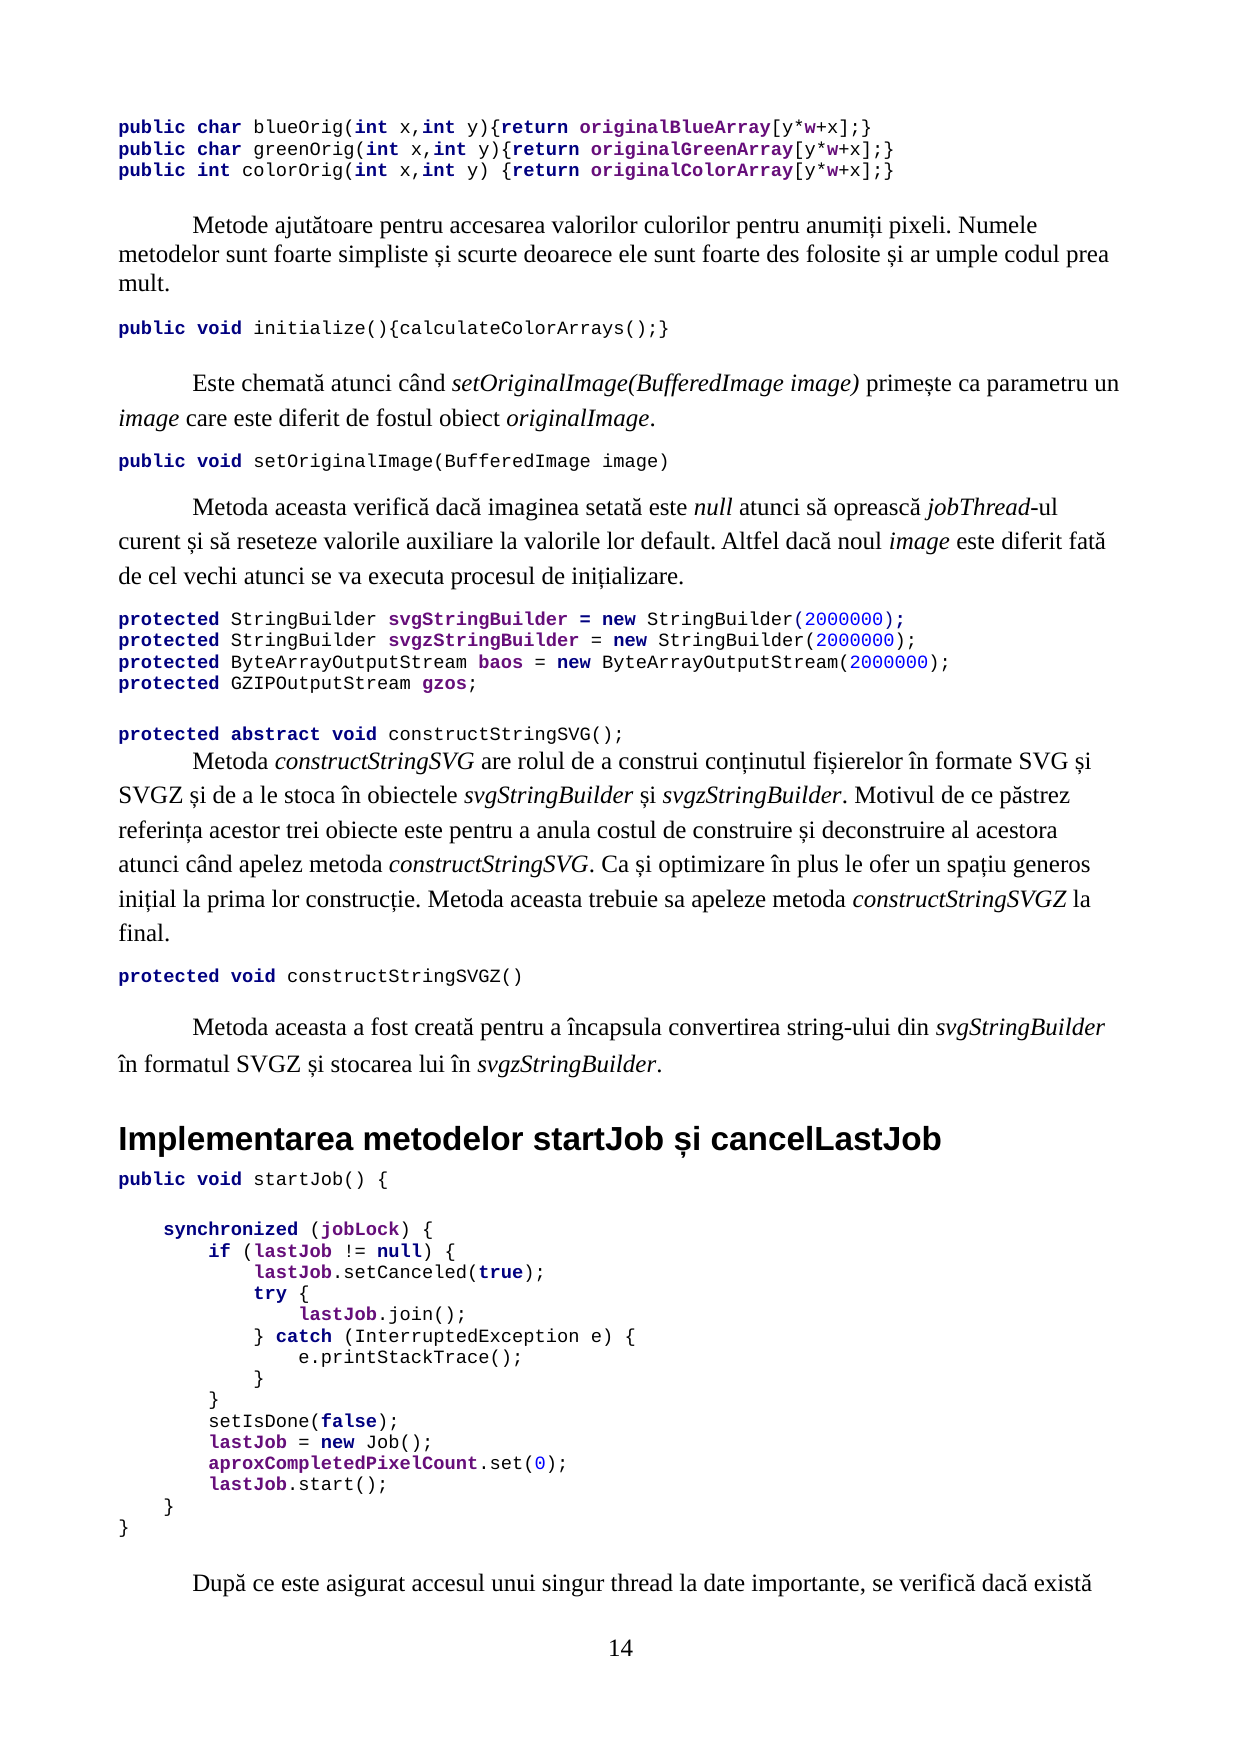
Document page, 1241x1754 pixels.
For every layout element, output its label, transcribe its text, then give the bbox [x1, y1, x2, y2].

text lastJob.join(); [118, 1305, 1122, 1326]
text protected ByteArrayOutputStream baos = new ByteArrayOutputStream(2000000); [118, 652, 1122, 674]
text protected StringBuilder svgStringBuilder = new StringBuilder(2000000); [118, 610, 1122, 631]
text if (lastJob != null) { [118, 1241, 1122, 1263]
text public void initialize(){calculateColorArrays();} [118, 318, 1122, 340]
text public void startJob() { [118, 1169, 1122, 1191]
text } [118, 1518, 1122, 1539]
text e.printStackTrace(); [118, 1348, 1122, 1369]
text protected void constructStringSVGZ() [118, 967, 1122, 988]
text Metoda constructStringSVG are rolul de a construi conținutul fișierelor în formate SVG și SVGZ și de a le stoca în obiectele svgStringBuilder și svgzStringBuilder. Motivul de ce păstrez referința acestor trei obiecte este pentru a anula costul de construire și deconstruire al acestora atunci când apelez metoda constructStringSVG. Ca și optimizare în plus le ofer un spațiu generos inițial la prima lor construcție. Metoda aceasta trebuie sa apeleze metoda constructStringSVGZ la final. [118, 746, 1122, 947]
text Metoda aceasta verifică dacă imaginea setată este null atunci să oprească jobThread-ul curent și să reseteze valorile auxiliare la valorile lor default. Altfel dacă noul image este diferit fată de cel vechi atunci se va executa procesul de inițializare. [118, 492, 1122, 590]
text aproxCompletedPixelCount.set(0); [118, 1454, 1122, 1475]
text } [118, 1390, 1122, 1411]
text protected GZIPOutputStream gzos; [118, 674, 1122, 695]
text public void setOriginalImage(BufferedImage image) [118, 452, 1122, 473]
text setIsDone(false); [118, 1411, 1122, 1433]
text synchronized (jobLock) { [118, 1220, 1122, 1241]
text public int colorOrig(int x,int y) {return originalColorArray[y*w+x];} [118, 161, 1122, 182]
text protected StringBuilder svgzStringBuilder = new StringBuilder(2000000); [118, 631, 1122, 652]
text lastJob = new Job(); [118, 1433, 1122, 1454]
text protected abstract void constructStringSVG(); [118, 724, 1122, 746]
text Metoda aceasta a fost creată pentru a încapsula convertirea string-ului din svgStringBuilder în formatul SVGZ și stocarea lui în svgzStringBuilder. [118, 1012, 1122, 1077]
text După ce este asigurat accesul unui singur thread la date importante, se verifică dacă există [118, 1568, 1122, 1597]
text Metode ajutătoare pentru accesarea valorilor culorilor pentru anumiți pixeli. Numele metodelor sunt foarte simpliste și scurte deoarece ele sunt foarte des folosite și ar umple codul prea mult. [118, 211, 1122, 297]
text } [118, 1496, 1122, 1518]
text lastJob.setCanceled(true); [118, 1263, 1122, 1284]
text lastJob.start(); [118, 1475, 1122, 1496]
text Este chemată atunci când setOriginalImage(BufferedImage image) primește ca parametru un image care este diferit de fostul obiect originalImage. [118, 368, 1122, 432]
text } catch (InterruptedException e) { [118, 1326, 1122, 1348]
text public char greenOrig(int x,int y){return originalGreenArray[y*w+x];} [118, 139, 1122, 161]
text public char blueOrig(int x,int y){return originalBlueArray[y*w+x];} [118, 118, 1122, 139]
text } [118, 1369, 1122, 1390]
text try { [118, 1284, 1122, 1305]
subtitle Implementarea metodelor startJob și cancelLastJob [118, 1118, 1122, 1157]
